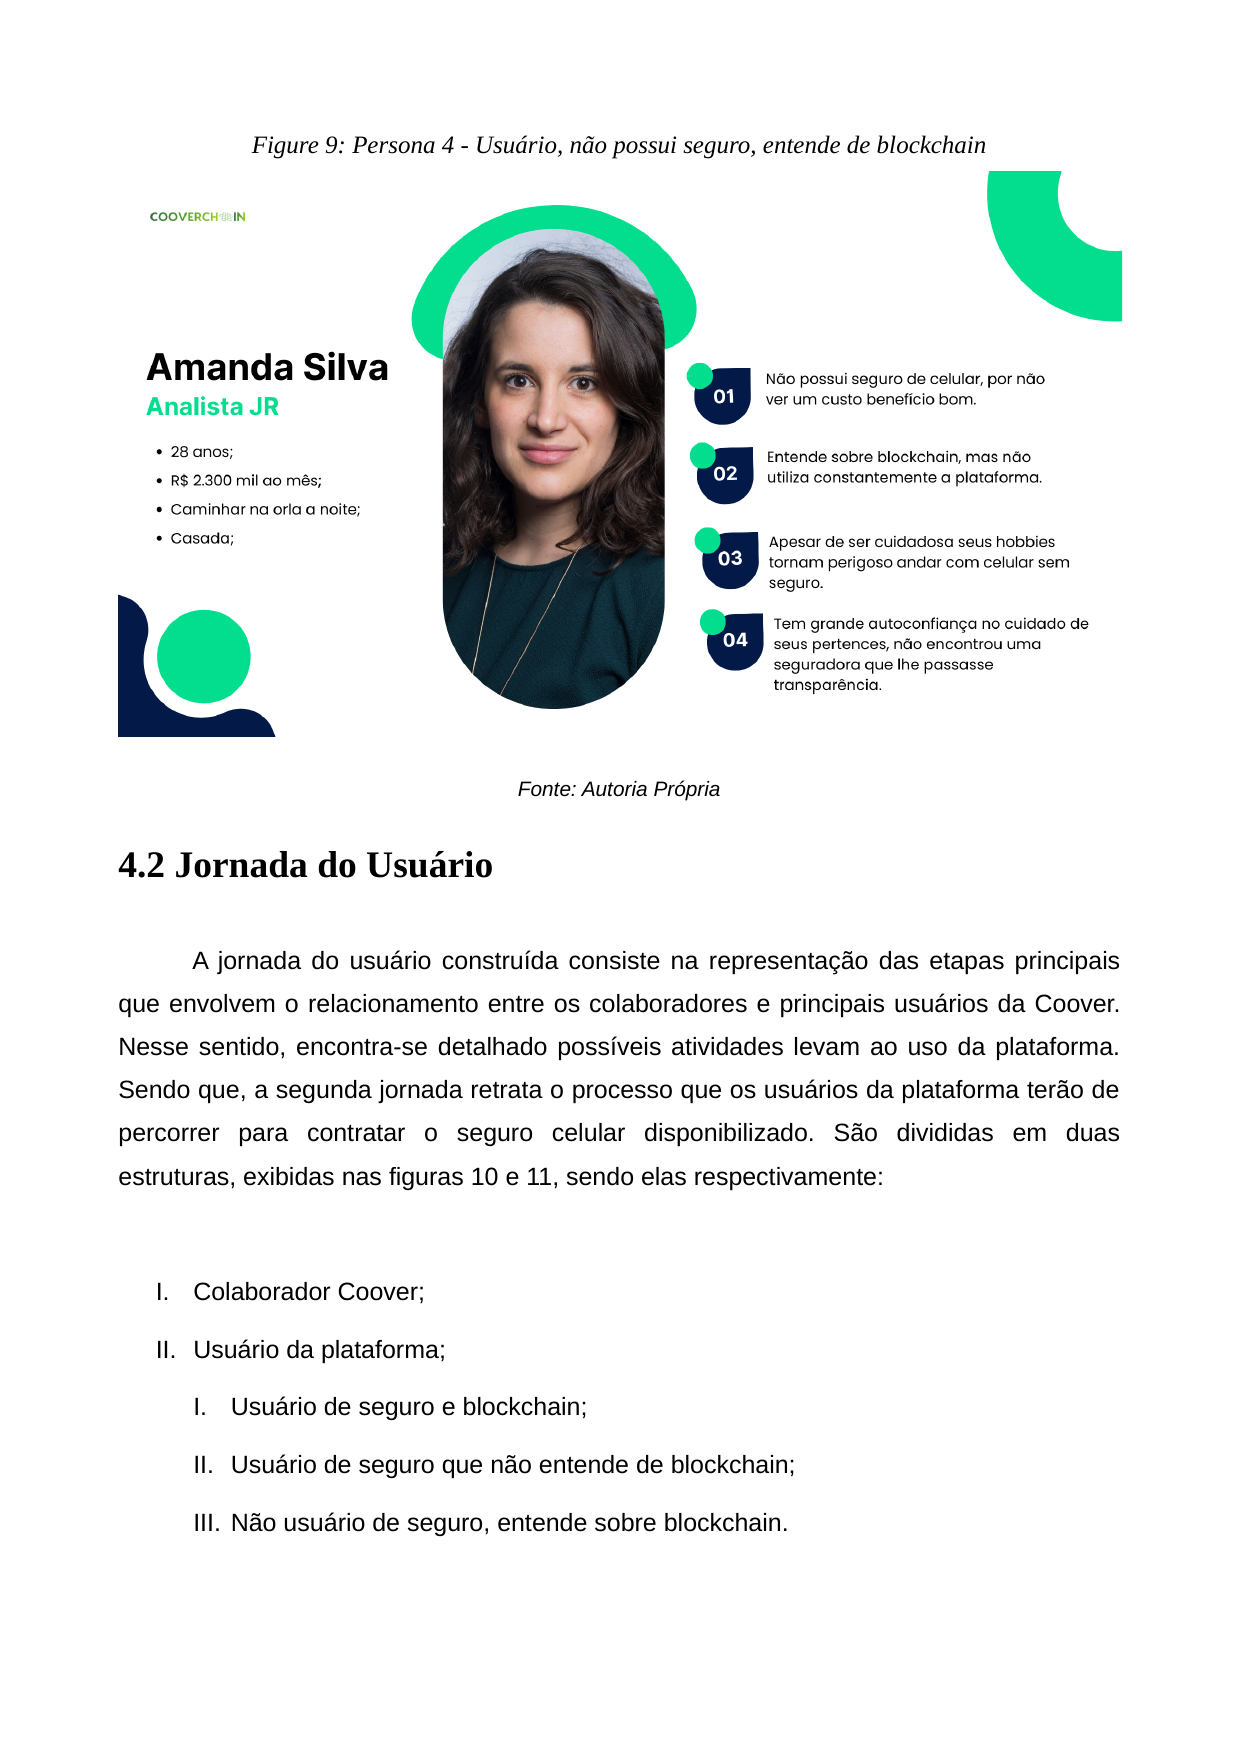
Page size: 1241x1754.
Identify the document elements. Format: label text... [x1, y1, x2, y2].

list Usuário de seguro e blockchain; [193, 1392, 1122, 1421]
list Colaborador Coover; [156, 1277, 1122, 1306]
list Usuário da plataforma; [156, 1335, 1122, 1363]
list Usuário de seguro que não entende de blockchain; [193, 1450, 1122, 1479]
text [118, 118, 1122, 131]
picture [118, 171, 1123, 737]
text A jornada do usuário construída consiste na representação das etapas principais que envolvem o relacionamento entre os colaboradores e principais usuários da Coover. Nesse sentido, encontra-se detalhado possíveis atividades levam ao uso da plataforma. Sendo que, a segunda jornada retrata o processo que os usuários da plataforma terão de percorrer para contratar o seguro celular disponibilizado. São divididas em duas estruturas, exibidas nas figuras 10 e 11, sendo elas respectivamente: [118, 946, 1122, 1190]
text Figure 9: Persona 4 - Usuário, não possui seguro, entende de blockchain [118, 131, 1122, 159]
subtitle 4.2 Jornada do Usuário [118, 843, 1122, 886]
list Não usuário de seguro, entende sobre blockchain. [193, 1508, 1122, 1537]
text [118, 159, 1122, 171]
text Fonte: Autoria Própria [118, 737, 1122, 801]
